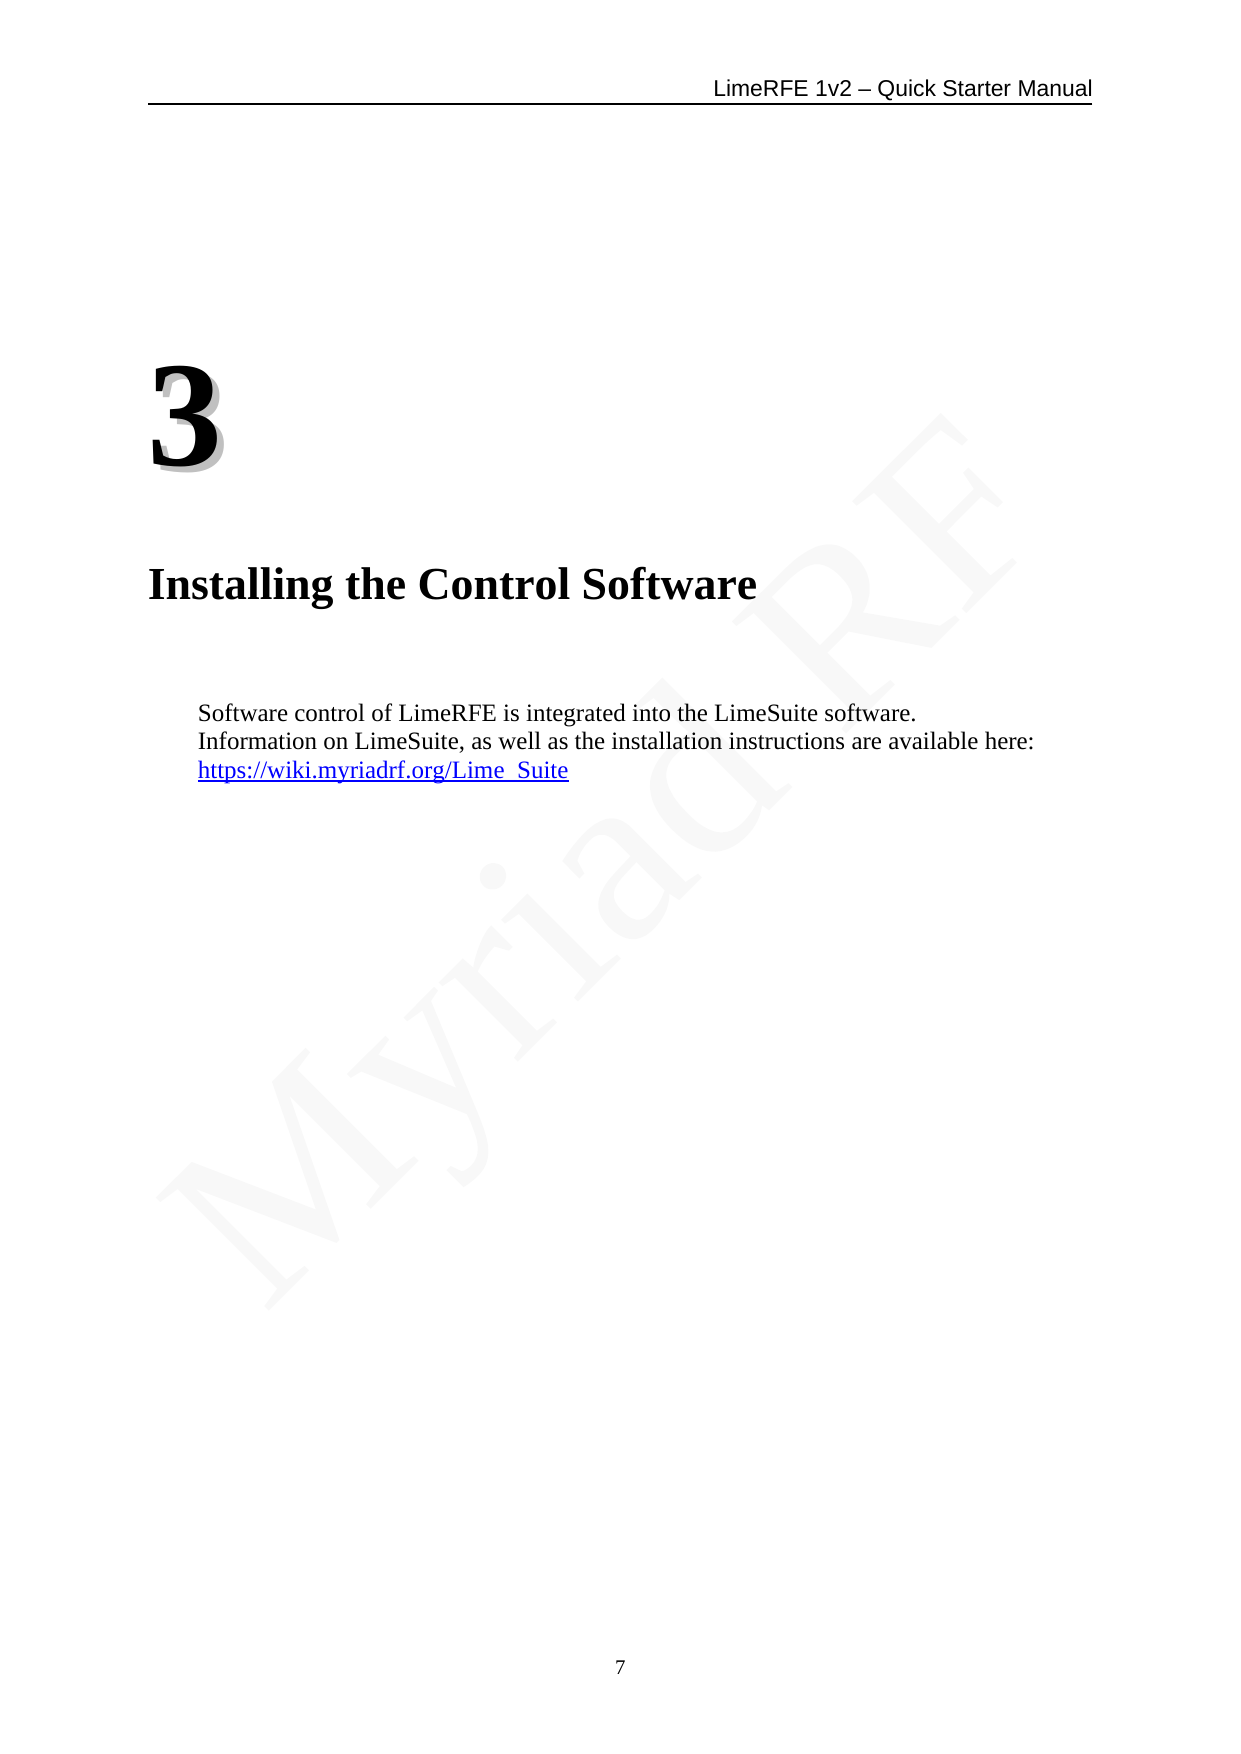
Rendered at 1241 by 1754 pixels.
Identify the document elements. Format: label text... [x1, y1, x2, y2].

text https://wiki.myriadrf.org/Lime_Suite [148, 755, 661, 784]
text [741, 755, 1092, 784]
text Software control of LimeRFE is integrated into the LimeSuite software. [148, 698, 680, 726]
text [667, 755, 738, 784]
text Information on LimeSuite, as well as the installation instructions are available here: [148, 726, 687, 755]
subtitle [773, 565, 852, 609]
subtitle [972, 556, 1092, 609]
subtitle Installing the Control Software [148, 556, 798, 609]
subtitle [856, 556, 973, 609]
text Software control of LimeRFE is integrated into the LimeSuite software. [684, 698, 849, 726]
text Information on LimeSuite, as well as the installation instructions are available here: [712, 726, 1092, 755]
text Software control of LimeRFE is integrated into the LimeSuite software. [855, 698, 1092, 726]
